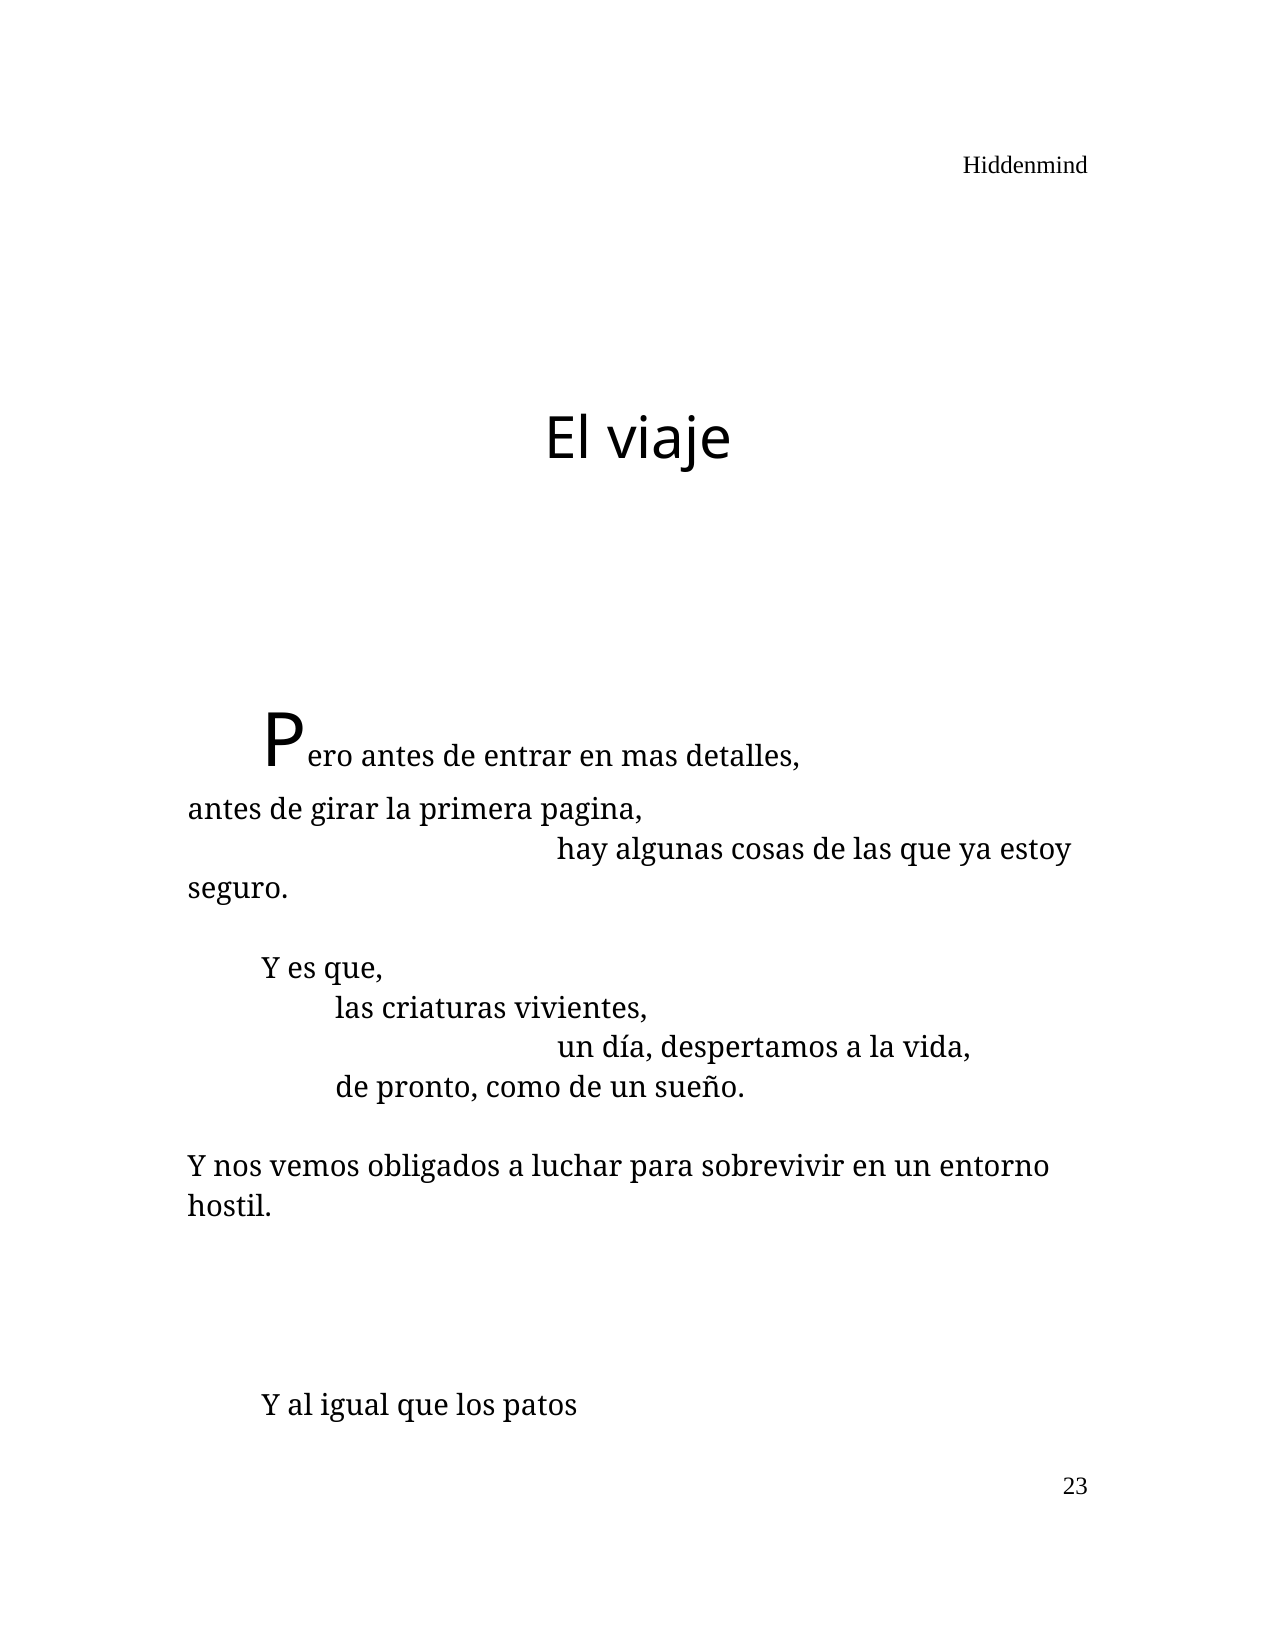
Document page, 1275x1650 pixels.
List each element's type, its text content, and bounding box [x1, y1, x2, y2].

text hay algunas cosas de las que ya estoy seguro. [187, 828, 1087, 907]
text de pronto, como de un sueño. [187, 1066, 1087, 1106]
text un día, despertamos a la vida, [187, 1027, 1087, 1066]
text Y al igual que los patos [187, 1384, 1087, 1423]
text Y es que, [187, 947, 1087, 987]
text antes de girar la primera pagina, [187, 788, 1087, 828]
text Pero antes de entrar en mas detalles, [187, 686, 1087, 788]
text Y nos vemos obligados a luchar para sobrevivir en un entorno hostil. [187, 1146, 1087, 1225]
text las criaturas vivientes, [187, 987, 1087, 1027]
